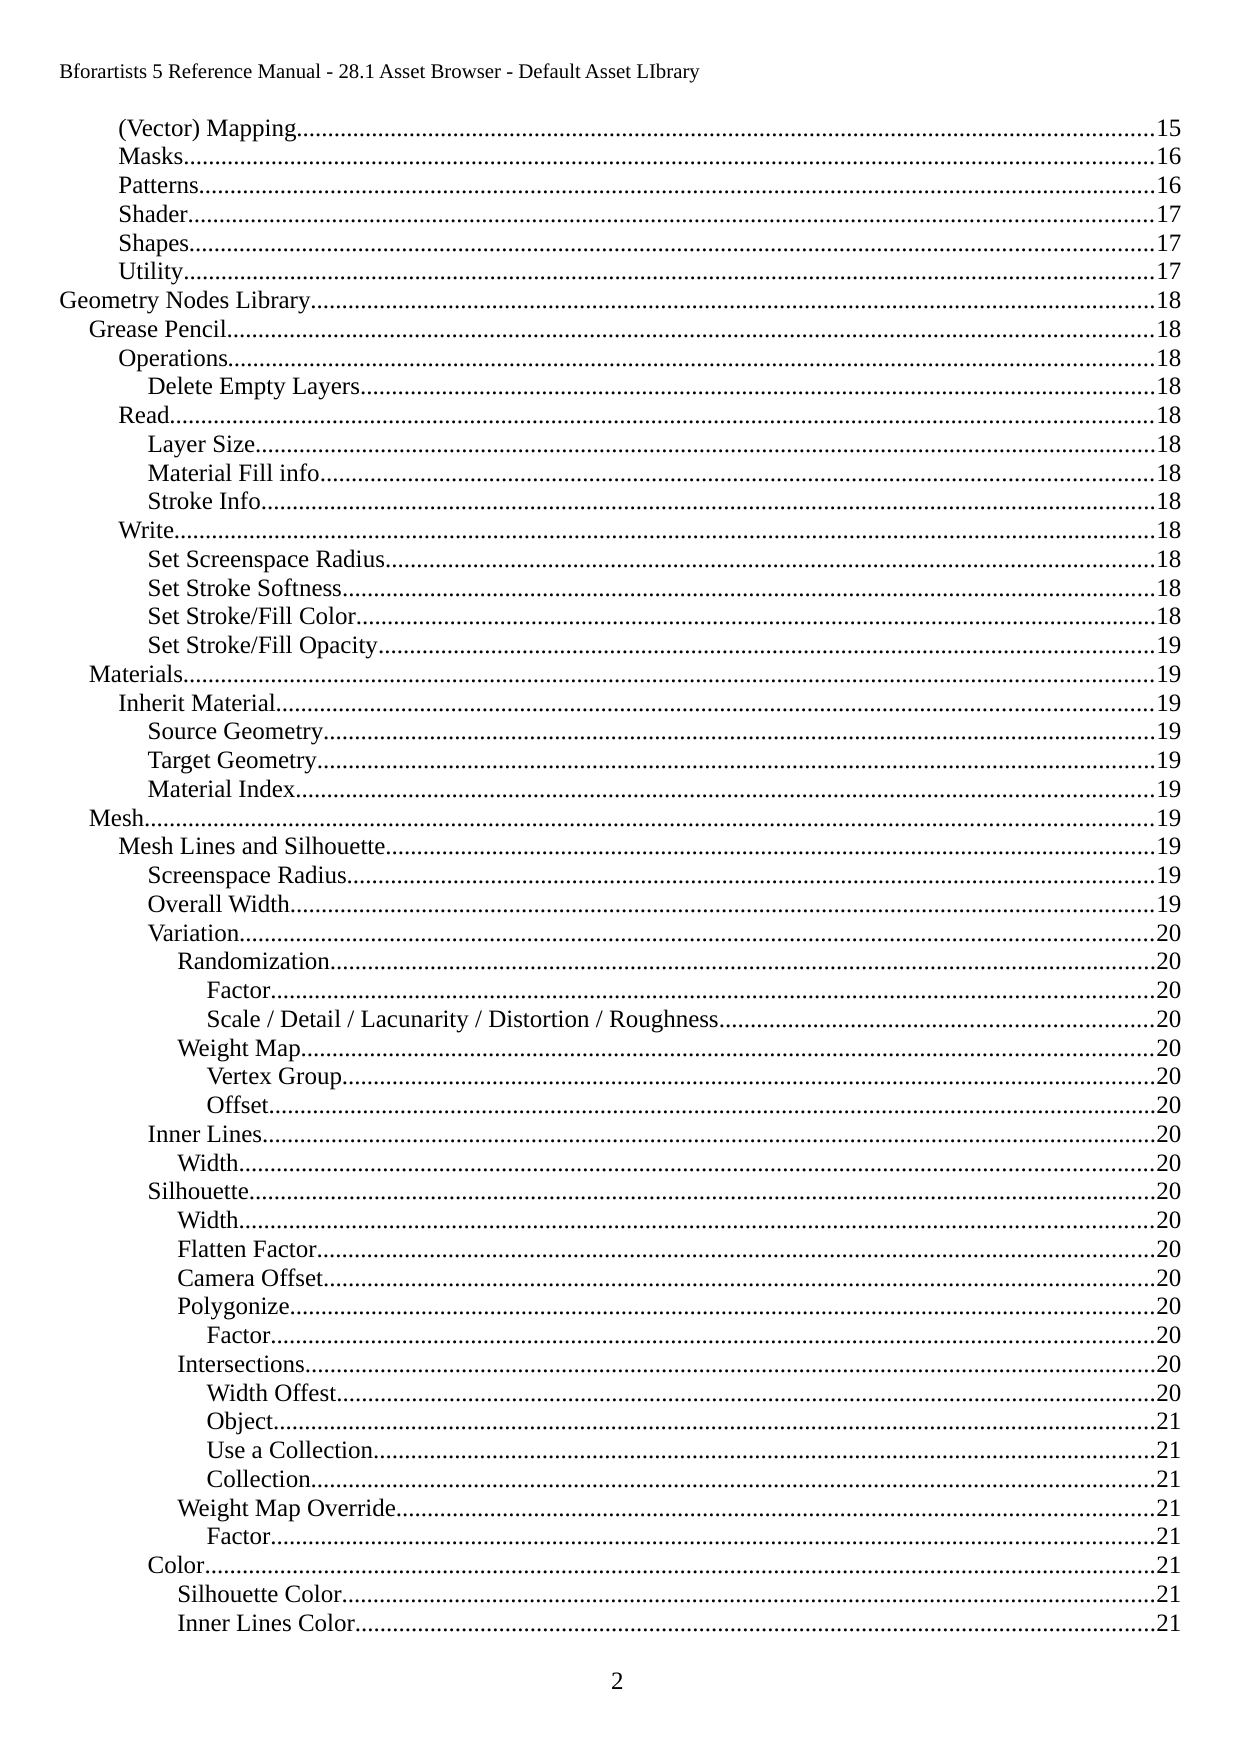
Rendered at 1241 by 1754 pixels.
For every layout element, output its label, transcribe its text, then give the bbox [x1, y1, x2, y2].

text Grease Pencil 18 [88, 314, 1181, 343]
text Materials 19 [88, 659, 1181, 688]
text Collection 21 [206, 1464, 1181, 1493]
text Masks 16 [118, 141, 1181, 170]
text Color 21 [147, 1550, 1181, 1579]
text Flatten Factor 20 [177, 1234, 1181, 1263]
text Material Fill info 18 [147, 458, 1181, 486]
text Variation 20 [147, 918, 1181, 946]
text Inner Lines Color 21 [177, 1608, 1181, 1636]
text Camera Offset 20 [177, 1263, 1181, 1291]
text Operations 18 [118, 343, 1181, 371]
text Width 20 [177, 1148, 1181, 1176]
text Delete Empty Layers 18 [147, 371, 1181, 400]
text Width Offest 20 [206, 1378, 1181, 1406]
text Patterns 16 [118, 170, 1181, 199]
text Vertex Group 20 [206, 1061, 1181, 1090]
text Set Stroke/Fill Color 18 [147, 601, 1181, 630]
text Silhouette Color 21 [177, 1579, 1181, 1608]
text Inner Lines 20 [147, 1119, 1181, 1148]
text Overall Width 19 [147, 889, 1181, 918]
text Silhouette 20 [147, 1176, 1181, 1205]
text (Vector) Mapping 15 [118, 113, 1181, 141]
text Stroke Info 18 [147, 486, 1181, 515]
text Intersections 20 [177, 1349, 1181, 1378]
text Weight Map 20 [177, 1033, 1181, 1061]
text Utility 17 [118, 256, 1181, 285]
text Mesh 19 [88, 803, 1181, 831]
text Width 20 [177, 1205, 1181, 1234]
text Factor 20 [206, 1320, 1181, 1349]
text Shader 17 [118, 199, 1181, 228]
text Set Screenspace Radius 18 [147, 544, 1181, 573]
text Target Geometry 19 [147, 745, 1181, 774]
text Polygonize 20 [177, 1291, 1181, 1320]
text Weight Map Override 21 [177, 1493, 1181, 1521]
text Mesh Lines and Silhouette 19 [118, 831, 1181, 860]
text Offset 20 [206, 1090, 1181, 1119]
text Source Geometry 19 [147, 716, 1181, 745]
text Set Stroke/Fill Opacity 19 [147, 630, 1181, 659]
text Write 18 [118, 515, 1181, 544]
text Scale / Detail / Lacunarity / Distortion / Roughness 20 [206, 1004, 1181, 1033]
text Randomization 20 [177, 946, 1181, 975]
text Layer Size 18 [147, 429, 1181, 458]
text Shapes 17 [118, 228, 1181, 256]
text Use a Collection 21 [206, 1435, 1181, 1464]
text Inherit Material 19 [118, 688, 1181, 716]
text Geometry Nodes Library 18 [59, 285, 1181, 314]
text Screenspace Radius 19 [147, 860, 1181, 889]
text Set Stroke Softness 18 [147, 573, 1181, 601]
text Read 18 [118, 400, 1181, 429]
text Material Index 19 [147, 774, 1181, 803]
text Object 21 [206, 1406, 1181, 1435]
text Factor 21 [206, 1521, 1181, 1550]
text Factor 20 [206, 975, 1181, 1004]
